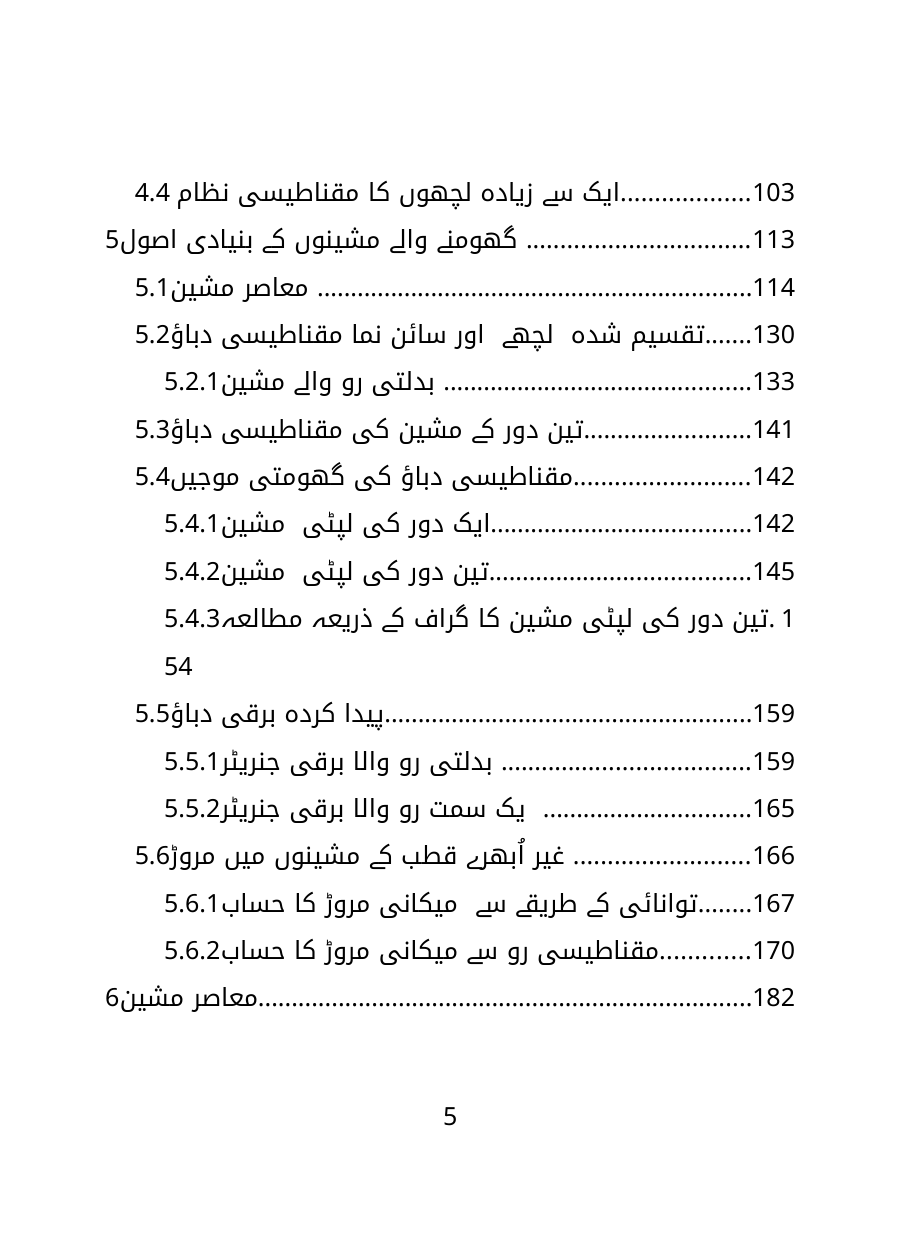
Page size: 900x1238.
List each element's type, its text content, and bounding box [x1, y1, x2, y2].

text 5.2.1بدلتی رو والے مشین 133 [164, 359, 795, 406]
text 5.2تقسیم شدہ لچھے اور سائن نما مقناطیسی دباؤ 130 [134, 311, 795, 359]
text 5.4مقناطیسی دباؤ کی گھومتی موجیں 142 [134, 453, 795, 501]
text 5.5.2یک سمت رو والا برقی جنریٹر 165 [164, 785, 795, 833]
text 5.4.1ایک دور کی لپٹی مشین 142 [164, 501, 795, 548]
text 5.6غیر اُبھرے قطب کے مشینوں میں مروڑ 166 [134, 833, 795, 880]
text 5.3تین دور کے مشین کی مقناطیسی دباؤ 141 [134, 406, 795, 453]
text 5.4.2تین دور کی لپٹی مشین 145 [164, 548, 795, 596]
text 5گھومنے والے مشینوں کے بنیادی اصول 113 [105, 216, 795, 264]
text 6معاصر مشین 182 [105, 975, 795, 1022]
text 5.1معاصر مشین 114 [134, 264, 795, 311]
text 5.6.2مقناطیسی رو سے میکانی مروڑ کا حساب 170 [164, 927, 795, 975]
text 5.5پیدا کردہ برقی دباؤ 159 [134, 690, 795, 738]
text 5.4.3تین دور کی لپٹی مشین کا گراف کے ذریعہ مطالعہ 154 [164, 596, 795, 690]
text 4.4 ایک سے زیادہ لچھوں کا مقناطیسی نظام 103 [134, 169, 795, 216]
text 5.6.1توانائی کے طریقے سے میکانی مروڑ کا حساب 167 [164, 880, 795, 927]
text 5.5.1بدلتی رو والا برقی جنریٹر 159 [164, 738, 795, 785]
